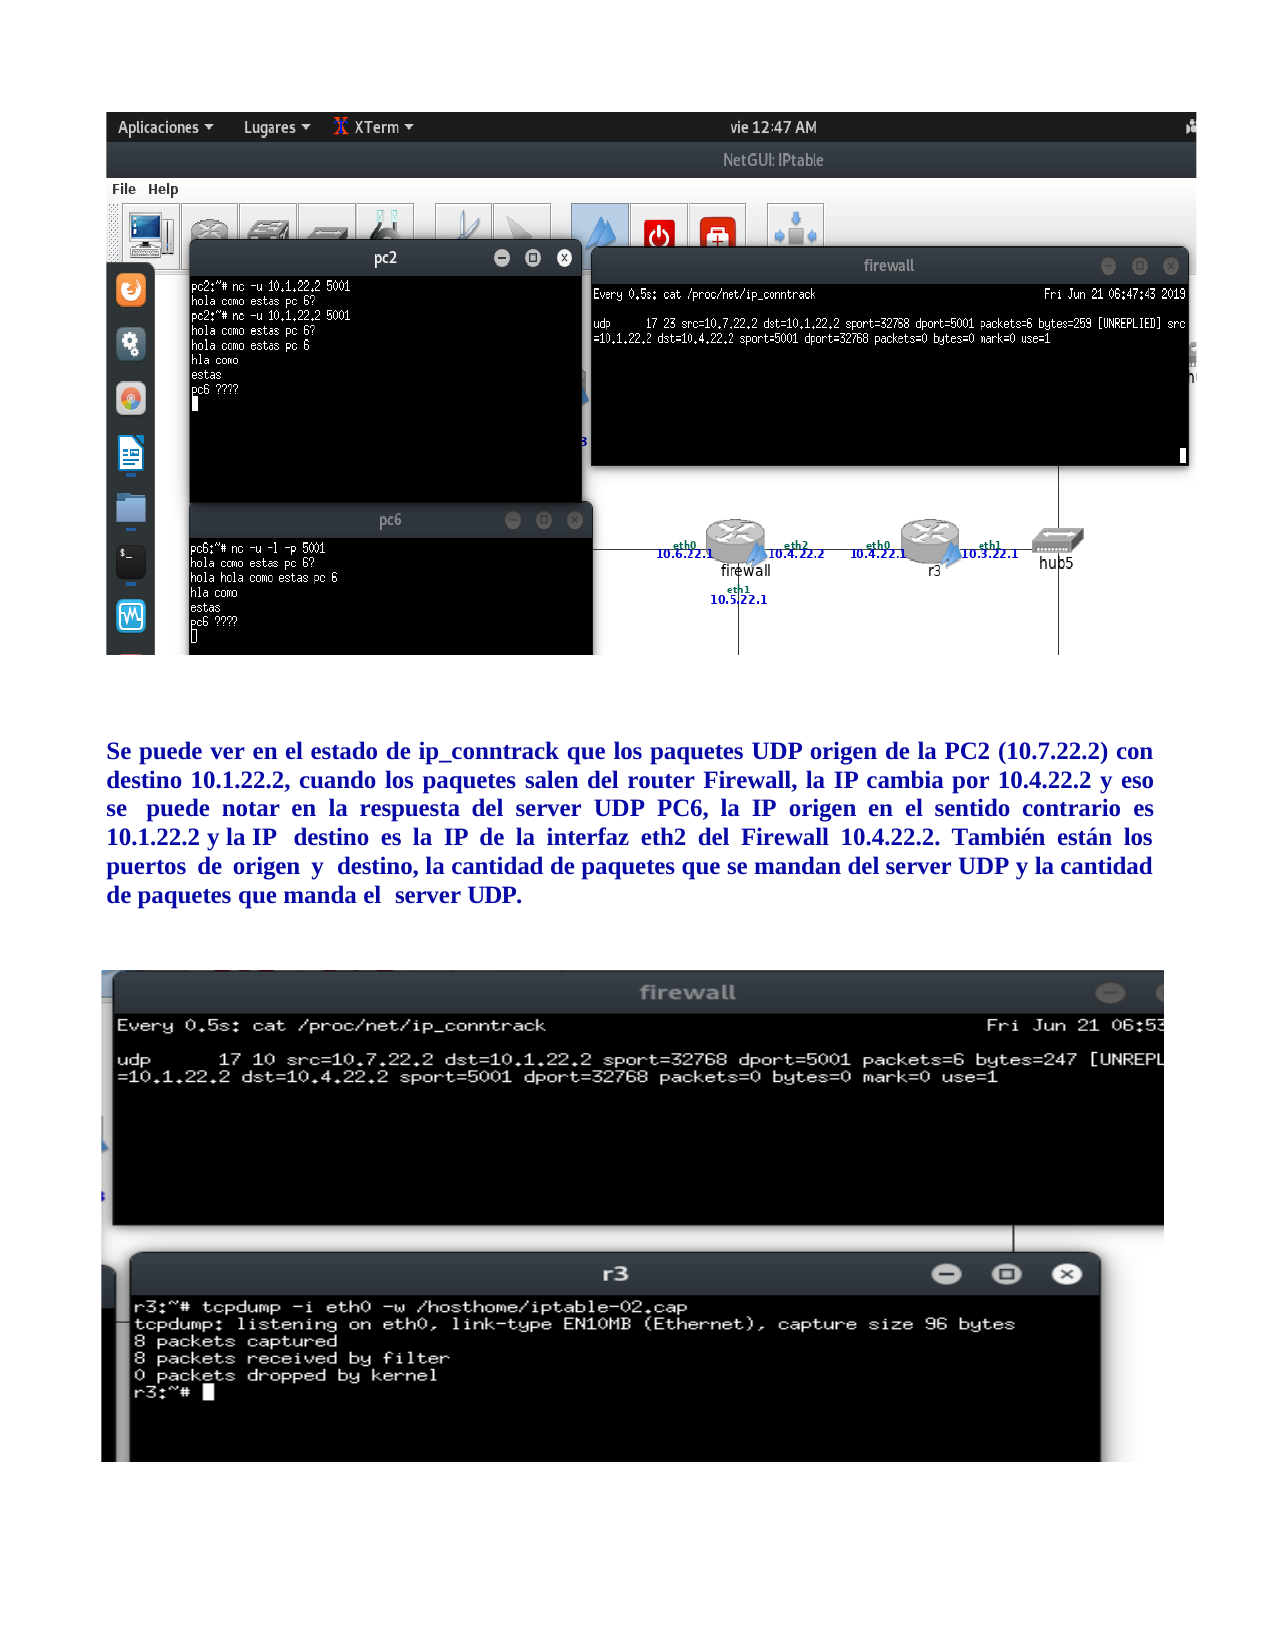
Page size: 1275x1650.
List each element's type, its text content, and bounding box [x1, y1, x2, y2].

picture [106, 112, 1197, 655]
picture [101, 970, 1164, 1462]
text Se puede ver en el estado de ip_conntrack que los paquetes UDP origen de la PC2 (10.7.22.2) con destino 10.1.22.2, cuando los paquetes salen del router Firewall, la IP cambia por 10.4.22.2 y eso se puede notar en la respuesta del server UDP PC6, la IP origen en el sentido contrario es 10.1.22.2 y la IP destino es la IP de la interfaz eth2 del Firewall 10.4.22.2. También están los puertos de origen y destino, la cantidad de paquetes que se mandan del server UDP y la cantidad de paquetes que manda el server UDP. [106, 736, 1154, 908]
